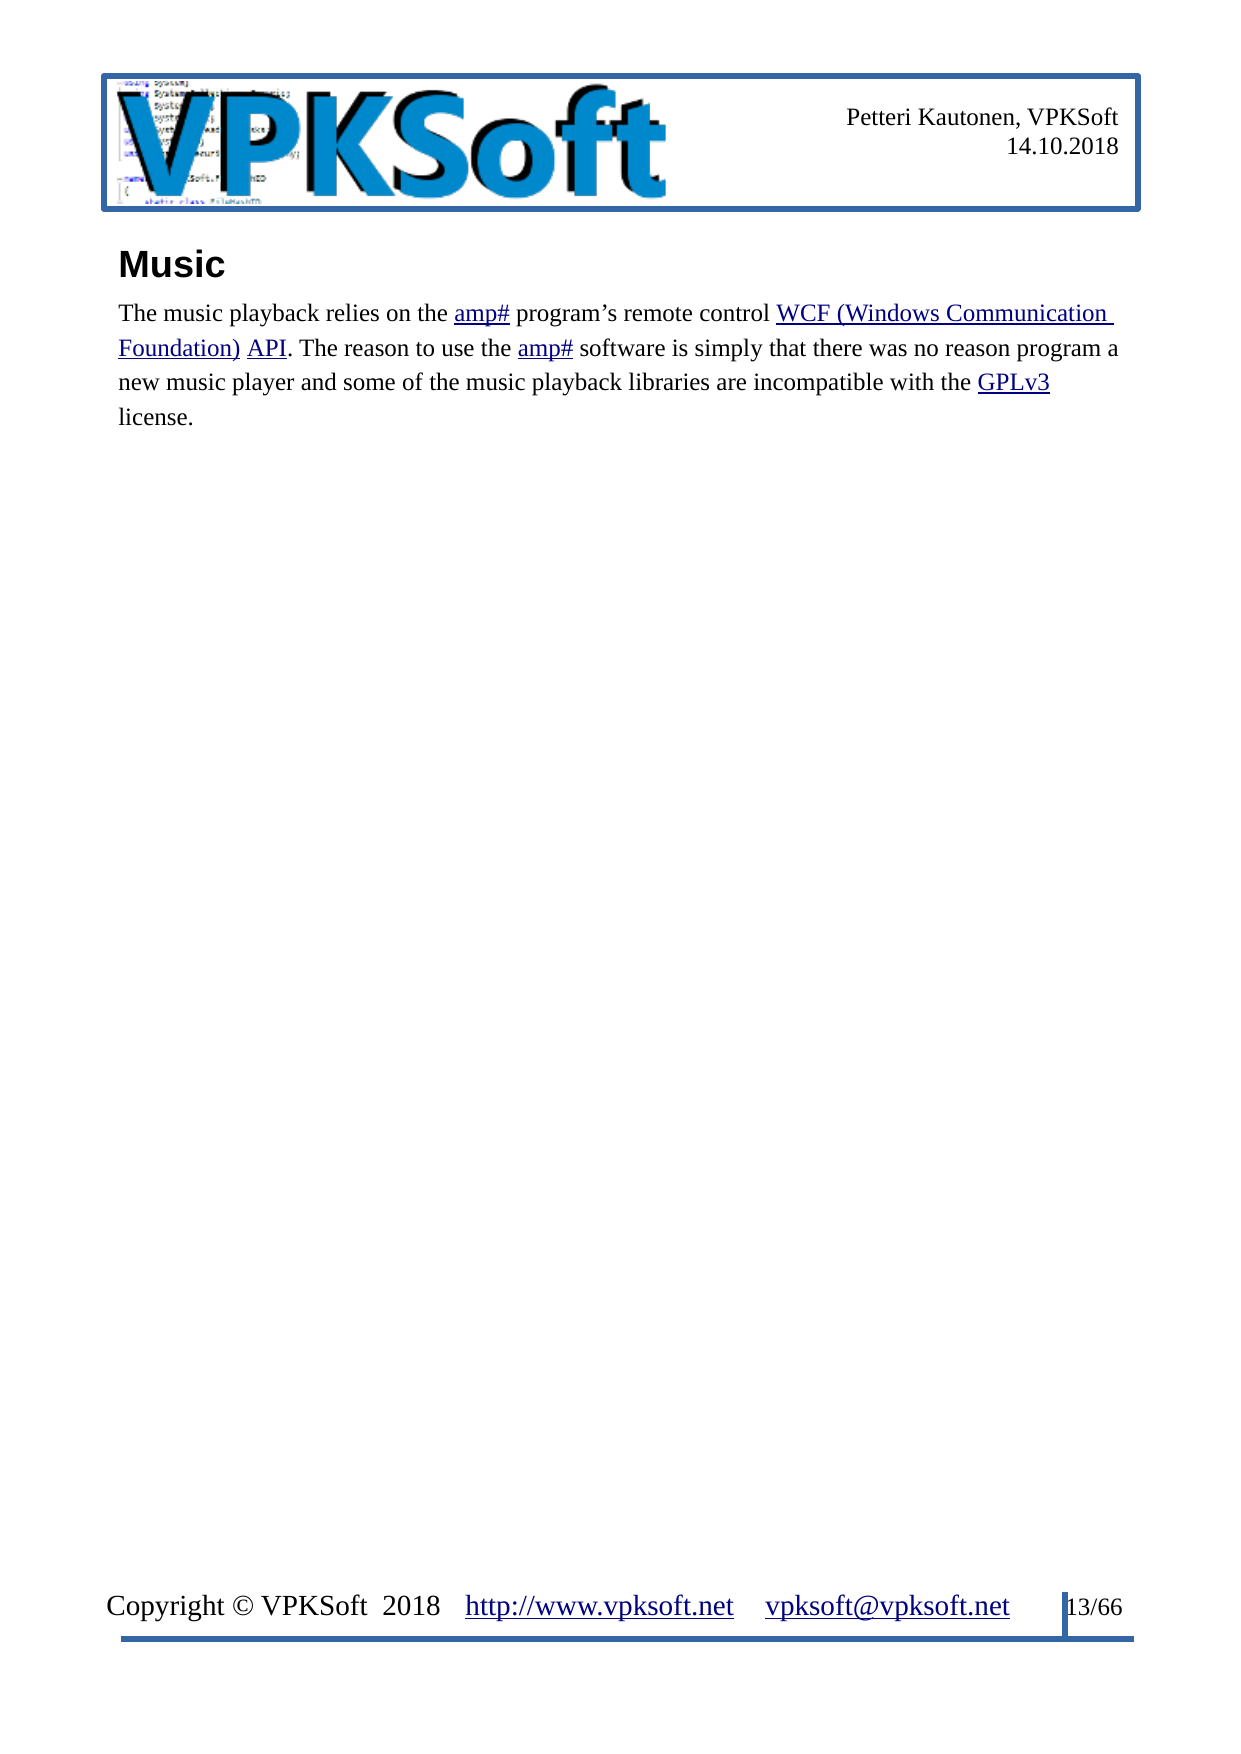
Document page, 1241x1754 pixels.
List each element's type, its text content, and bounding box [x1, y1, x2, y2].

subtitle Music [118, 242, 1122, 286]
text The music playback relies on the amp# program’s remote control WCF (Windows Communication Foundation) API. The reason to use the amp# software is simply that there was no reason program a new music player and some of the music playback libraries are incompatible with the GPLv3 license. [118, 298, 1122, 430]
picture [116, 81, 672, 204]
